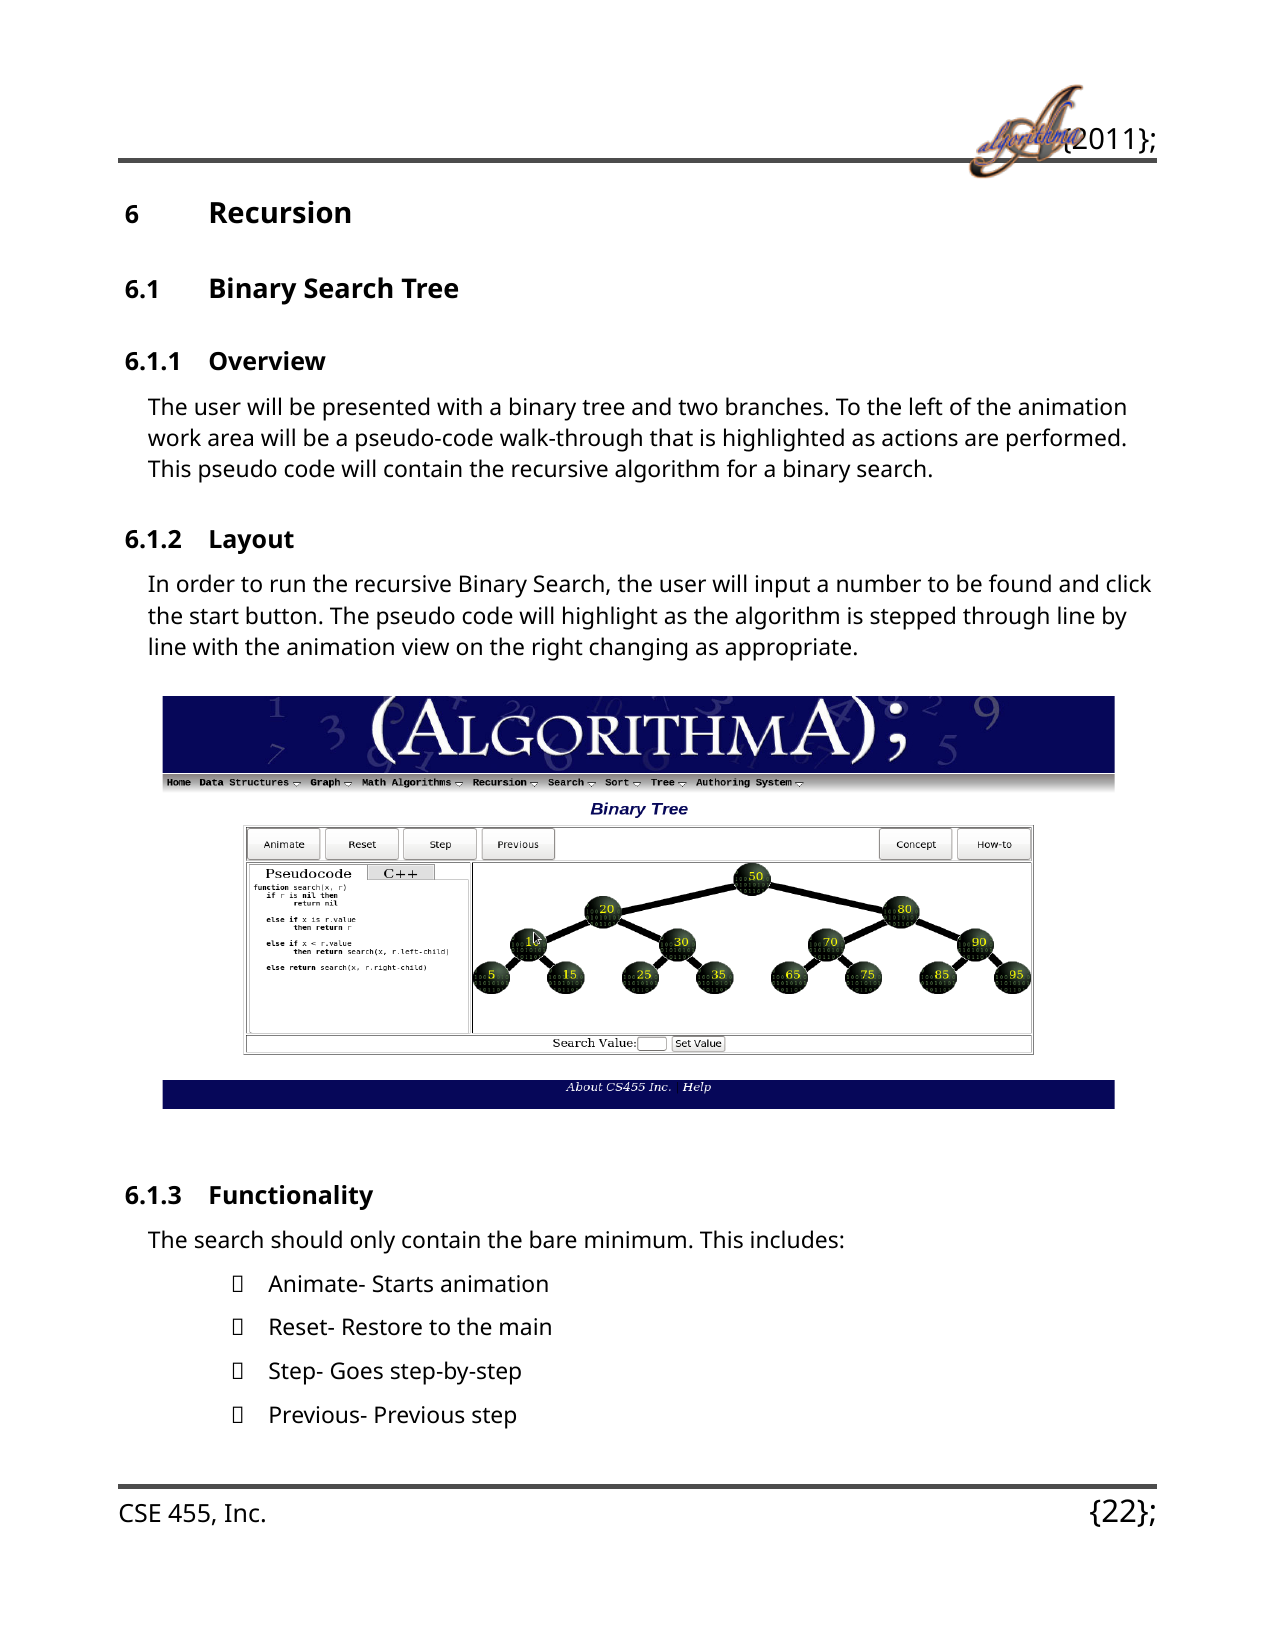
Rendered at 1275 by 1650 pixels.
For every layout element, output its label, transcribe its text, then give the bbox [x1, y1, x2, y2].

subtitle Layout [118, 522, 1157, 556]
picture [162, 696, 1115, 1109]
subtitle Functionality [118, 1177, 1157, 1211]
picture [966, 83, 1087, 180]
text In order to run the recursive Binary Search, the user will input a number to be found and click the start button. The pseudo code will highlight as the algorithm is stepped through line by line with the animation view on the right changing as appropriate. [148, 568, 1157, 662]
list Step- Goes step-by-step [231, 1355, 1157, 1386]
list Reset- Restore to the main [231, 1311, 1157, 1343]
subtitle Overview [118, 344, 1157, 378]
list Animate- Starts animation [231, 1268, 1157, 1299]
subtitle Recursion [118, 192, 1157, 232]
list Previous- Previous step [231, 1399, 1157, 1430]
text The user will be presented with a binary tree and two branches. To the left of the animation work area will be a pseudo-code walk-through that is highlighted as actions are performed. This pseudo code will contain the recursive algorithm for a binary search. [148, 391, 1157, 484]
subtitle Binary Search Tree [118, 270, 1157, 307]
text The search should only contain the bare minimum. This includes: [148, 1224, 1157, 1255]
